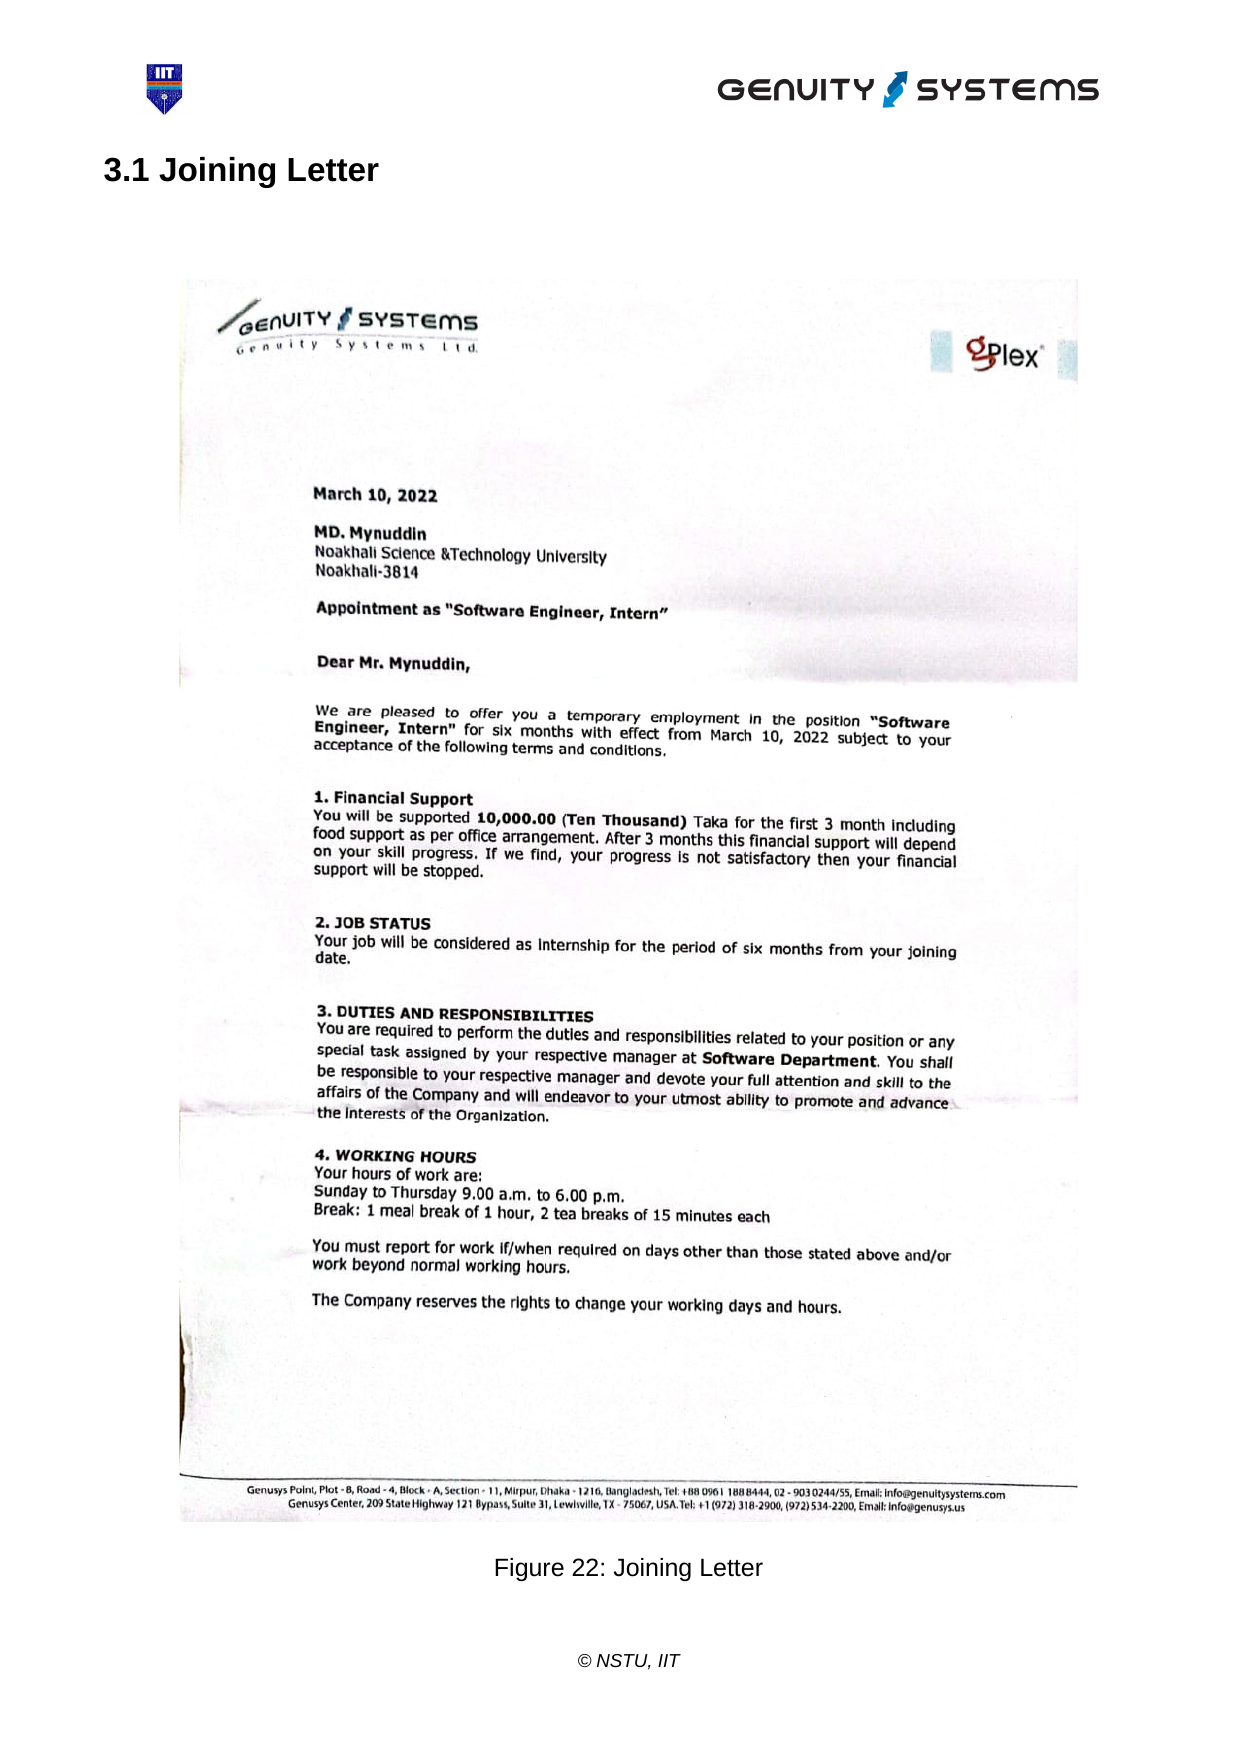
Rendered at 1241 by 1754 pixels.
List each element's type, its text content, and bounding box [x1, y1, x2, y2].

picture [714, 70, 1101, 108]
picture [179, 279, 1078, 1522]
picture [137, 62, 192, 117]
text Figure 22: Joining Letter [103, 1552, 1153, 1581]
subtitle 3.1 Joining Letter [103, 150, 1153, 188]
